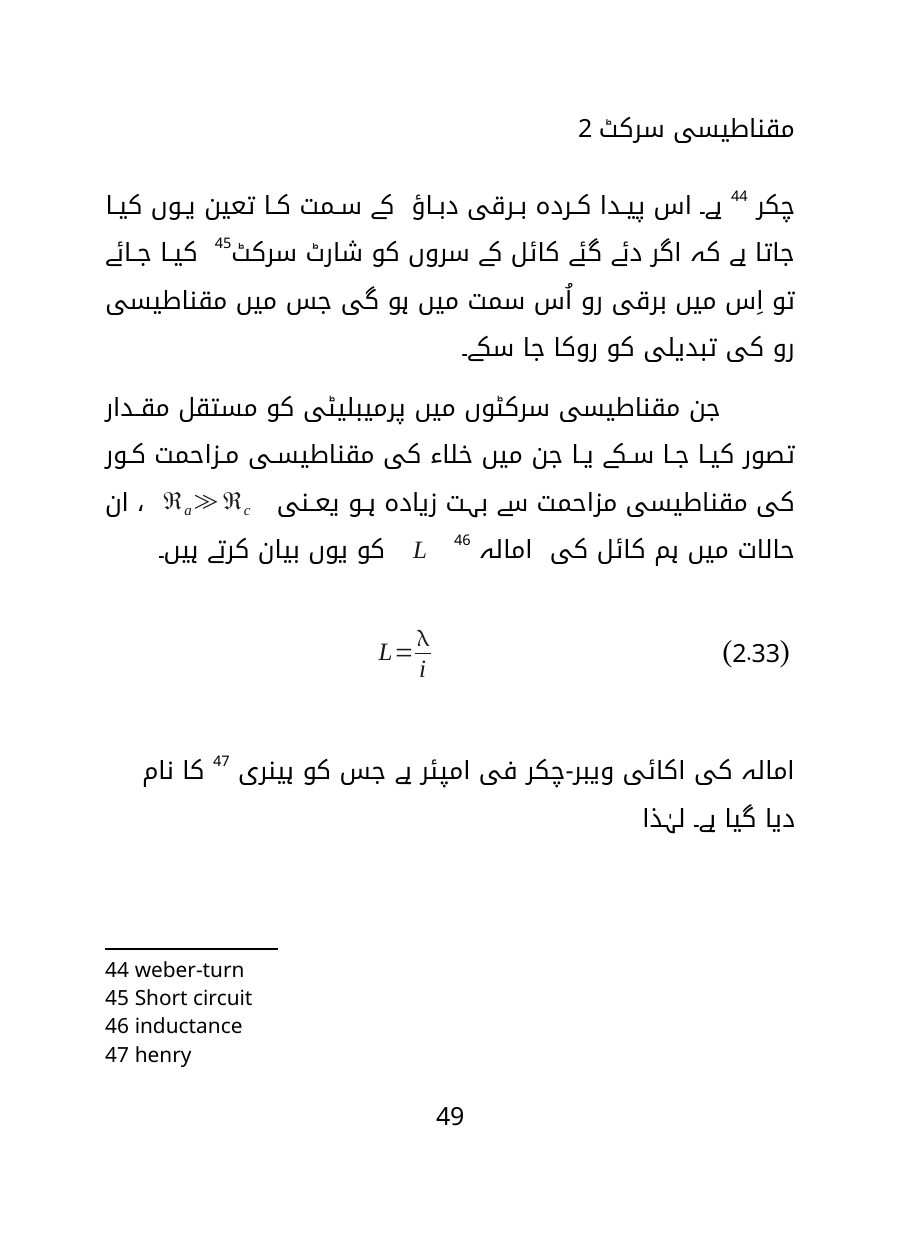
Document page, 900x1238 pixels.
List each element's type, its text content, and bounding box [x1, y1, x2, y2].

table_header (2.33) [696, 621, 795, 701]
text جن مقناطیسی سرکٹوں میں پرمیبلیٹی کو مستقل مقدار تصور کیا جا سکے یا جن میں خلاء کی مقناطیسی مزاحمت کور کی مقناطیسی مزاحمت سے بہت زیادہ ہو یعنی ، ان حالات میں ہم کائل کی امالہ کو یوں بیان کرتے ہیں۔ [105, 384, 795, 574]
text weber-turn [105, 955, 795, 983]
text henry [105, 1040, 795, 1068]
text Short circuit [105, 983, 795, 1012]
table_header [105, 621, 696, 701]
text امالہ کی اکائی ویبر-چکر فی امپئر ہے جس کو ہینری کا نام دیا گیا ہے۔ لہٰذا [105, 747, 795, 842]
text inductance [105, 1012, 795, 1040]
text اس مساوات میں ہم کائل میں، وقت کے ساتھ تبدیل ہونے والے، مقناطیسی رو کو سے ظاہر کر رہے ہیں۔ کو کائل کی مقناطیسی رو سے ملاپ کہتے ہیں اور اس کی اکائی ویبر-چکر ہے۔ اس پیدا کردہ برقی دباؤ کے سمت کا تعین یوں کیا جاتا ہے کہ اگر دئے گئے کائل کے سروں کو شارٹ سرکٹ کیا جائے تو اِس میں برقی رو اُس سمت میں ہو گی جس میں مقناطیسی رو کی تبدیلی کو روکا جا سکے۔ [105, 182, 795, 372]
